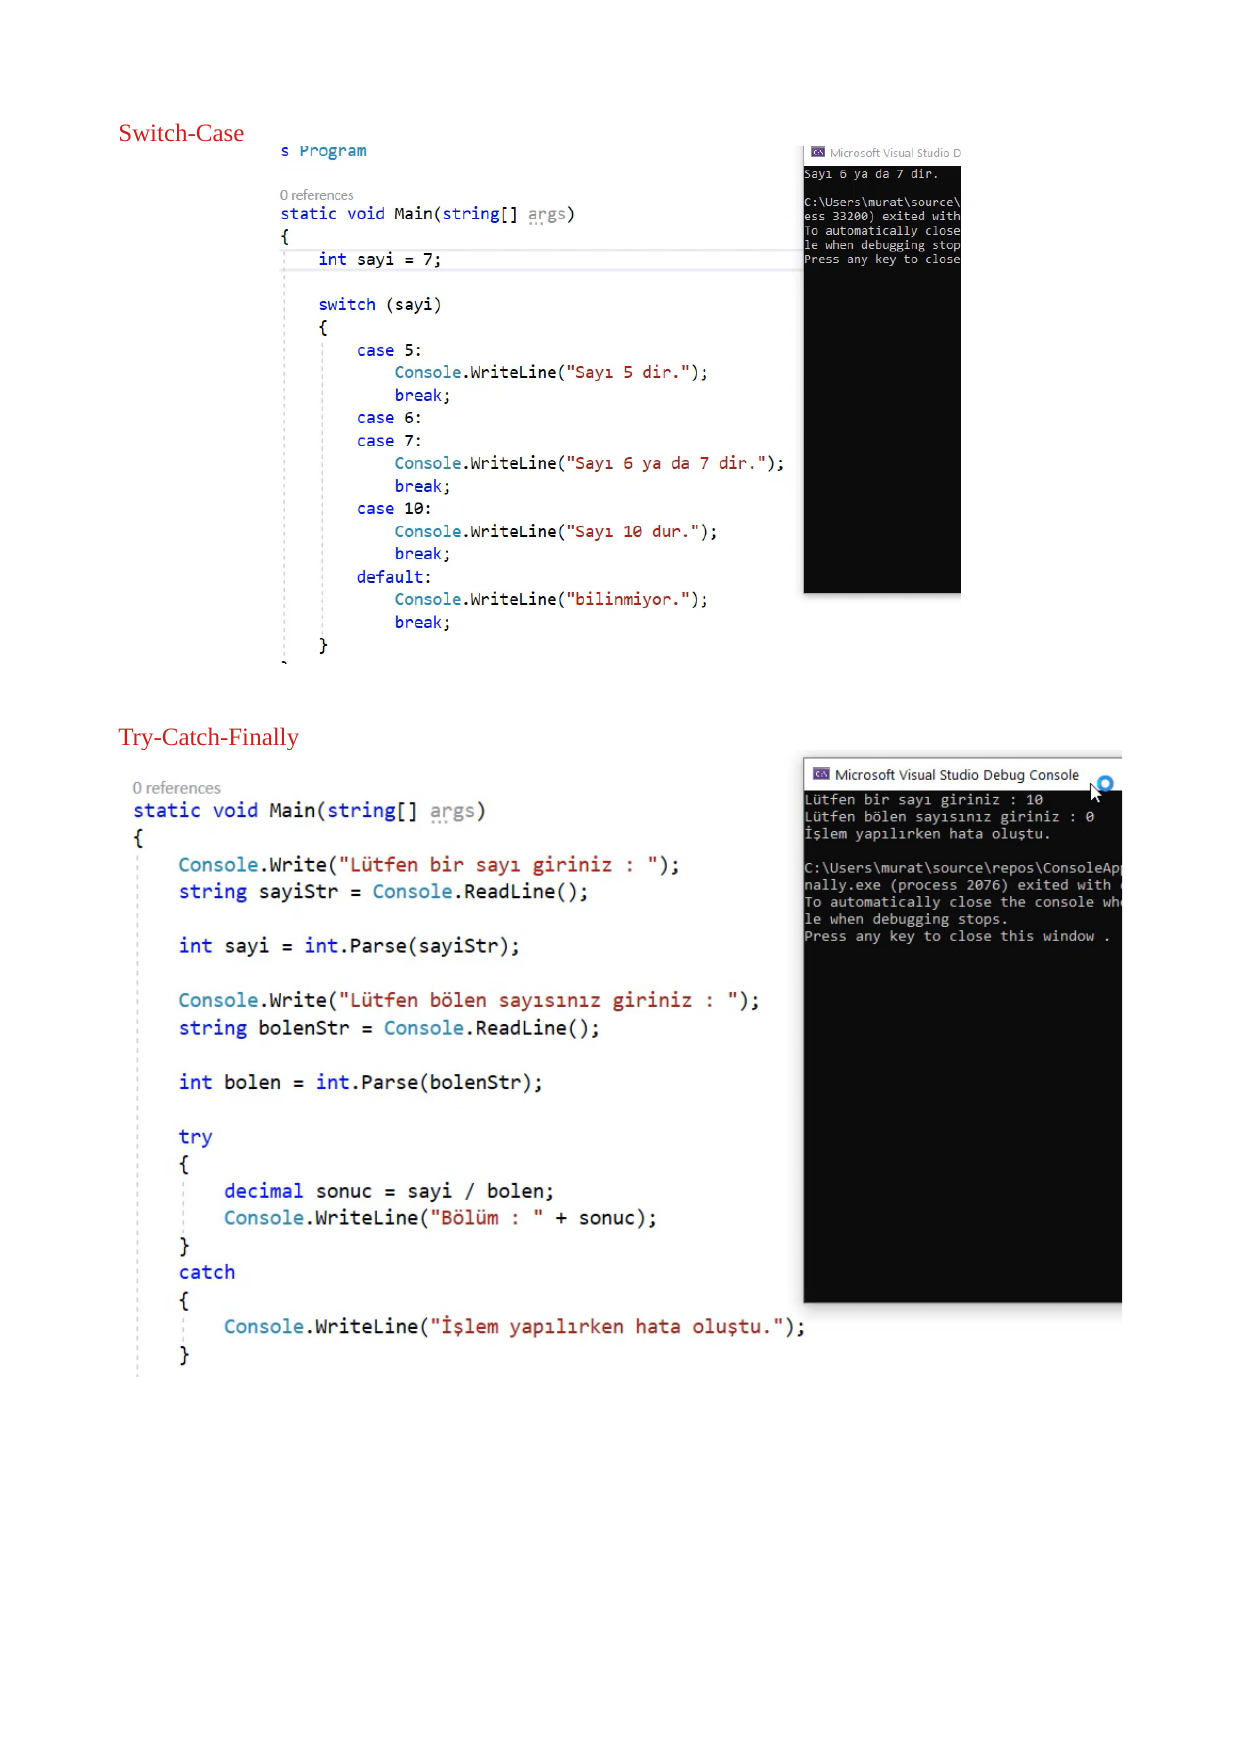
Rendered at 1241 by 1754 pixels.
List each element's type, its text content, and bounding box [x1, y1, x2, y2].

text Switch-Case [118, 118, 1122, 147]
text Try-Catch-Finally [118, 722, 1122, 750]
